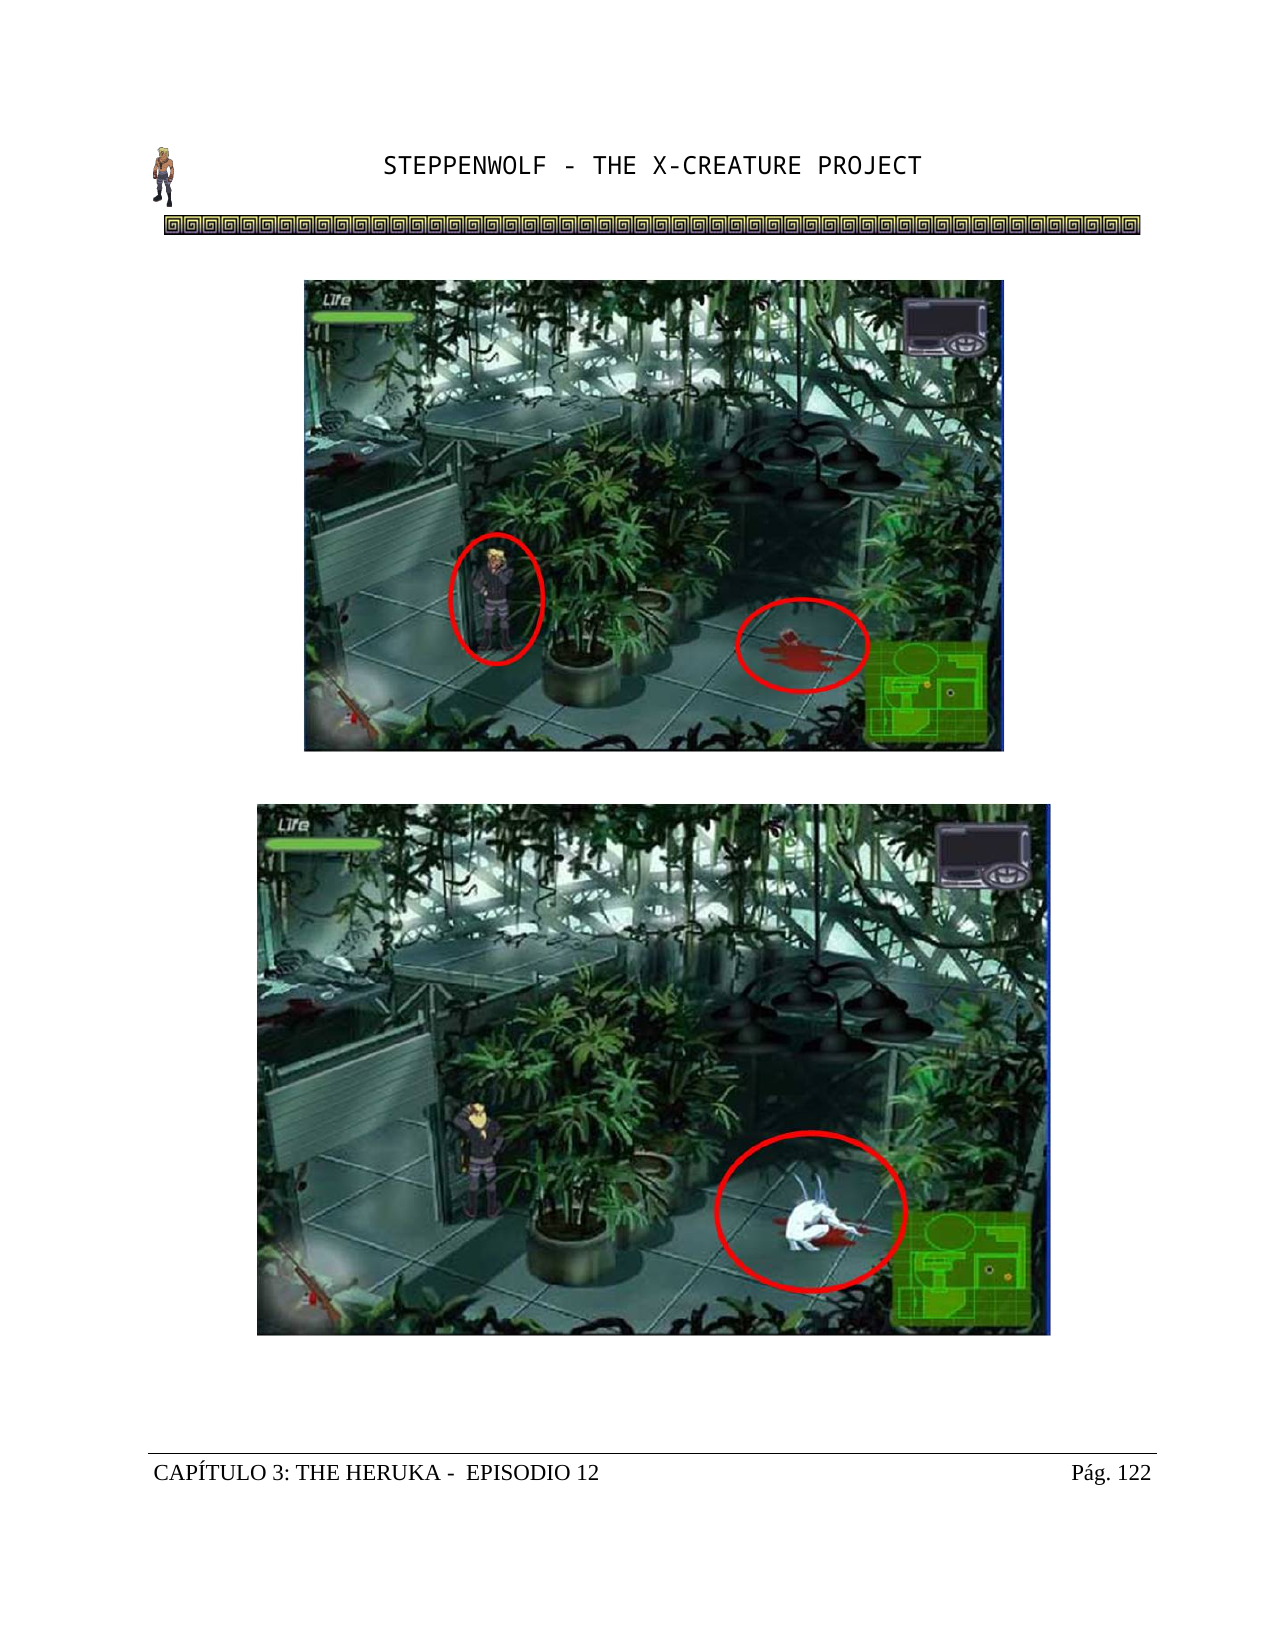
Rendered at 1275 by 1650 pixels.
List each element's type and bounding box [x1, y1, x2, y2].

picture [256, 803, 1051, 1336]
picture [164, 215, 1141, 235]
picture [147, 147, 181, 207]
picture [303, 279, 1005, 752]
